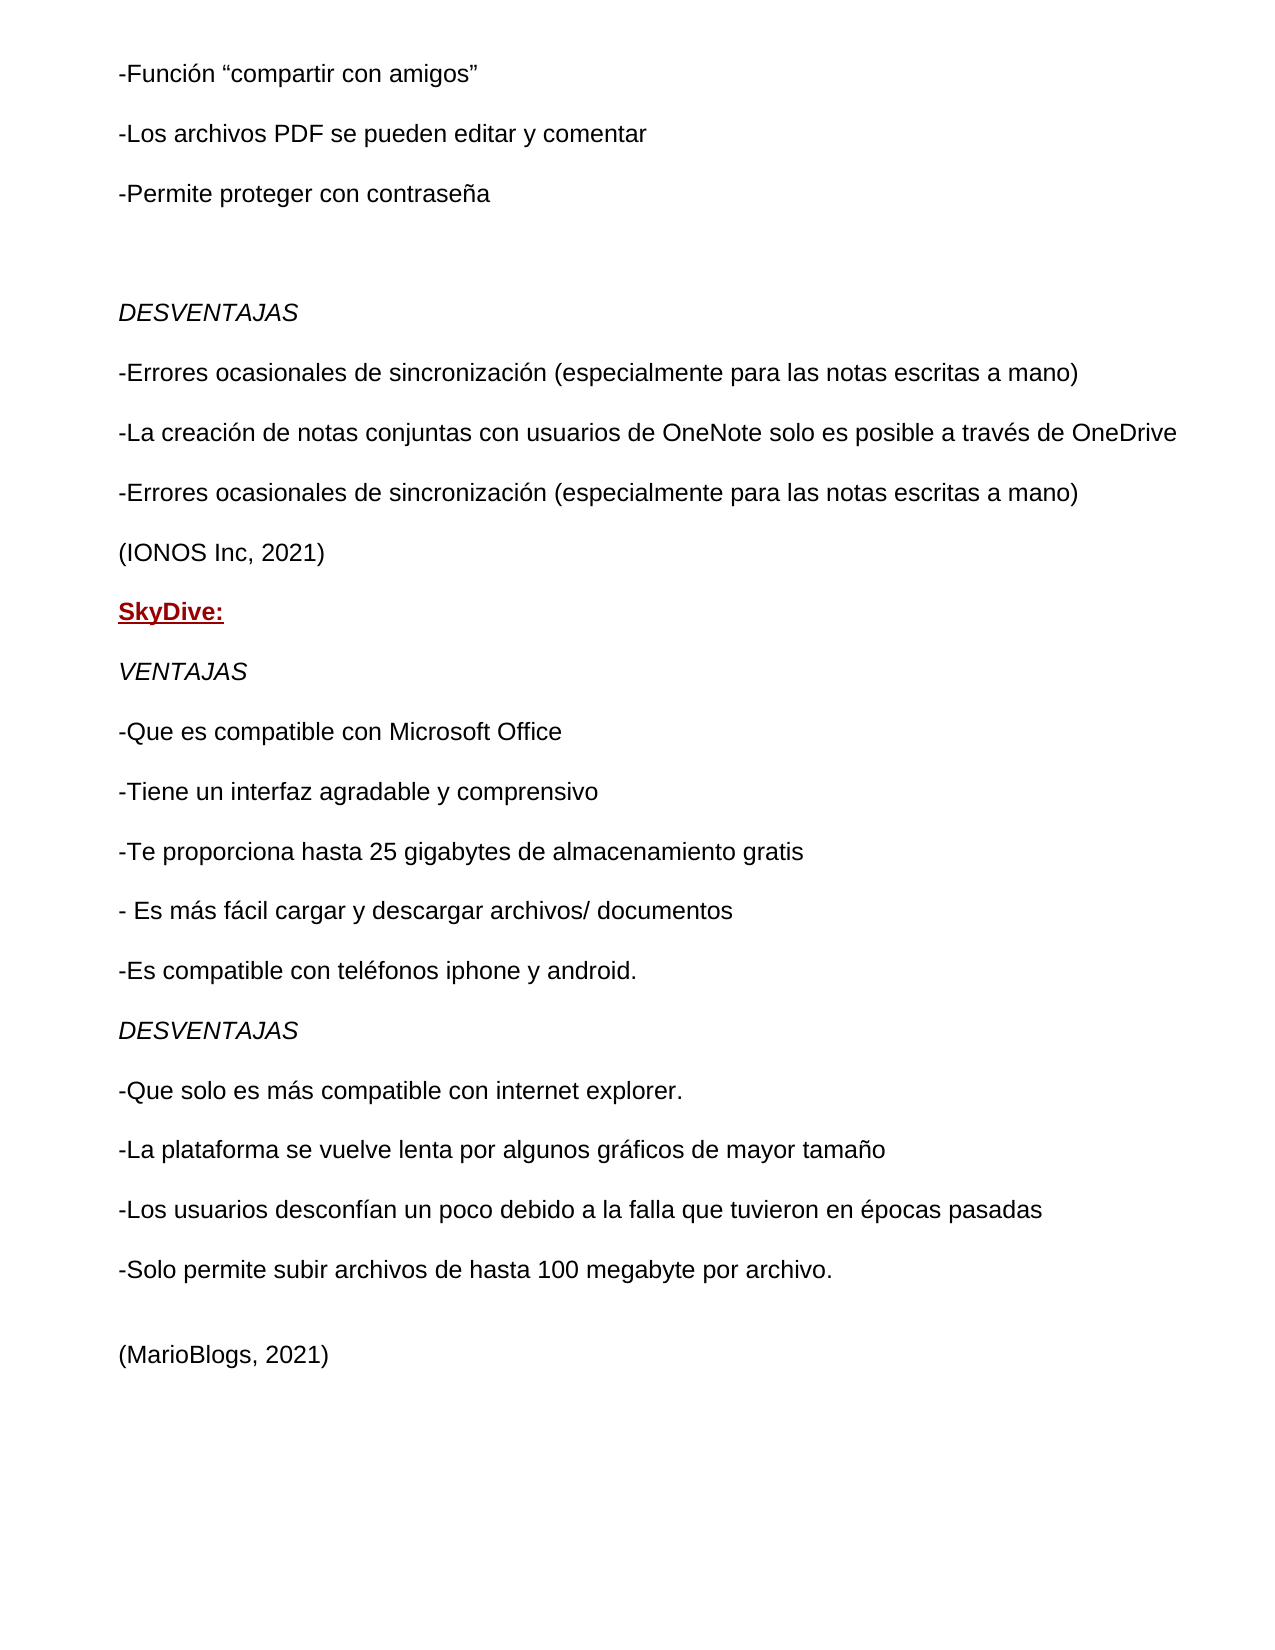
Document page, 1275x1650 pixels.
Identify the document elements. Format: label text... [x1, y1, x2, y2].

text -Tiene un interfaz agradable y comprensivo [118, 777, 1205, 805]
text DESVENTAJAS [118, 298, 1205, 327]
text -Errores ocasionales de sincronización (especialmente para las notas escritas a mano) [118, 358, 1205, 387]
text -Errores ocasionales de sincronización (especialmente para las notas escritas a mano) [118, 478, 1205, 506]
text -Que solo es más compatible con internet explorer. [118, 1076, 1205, 1104]
text -Que es compatible con Microsoft Office [118, 717, 1205, 746]
text -Función “compartir con amigos” [118, 59, 1205, 88]
text -La plataforma se vuelve lenta por algunos gráficos de mayor tamaño [118, 1135, 1205, 1164]
text SkyDive: [118, 597, 1205, 626]
text -Es compatible con teléfonos iphone y android. [118, 956, 1205, 985]
text DESVENTAJAS [118, 1016, 1205, 1044]
text - Es más fácil cargar y descargar archivos/ documentos [118, 896, 1205, 925]
text -Te proporciona hasta 25 gigabytes de almacenamiento gratis [118, 836, 1205, 865]
text -Los usuarios desconfían un poco debido a la falla que tuvieron en épocas pasadas [118, 1195, 1205, 1224]
text -Permite proteger con contraseña [118, 179, 1205, 207]
text -La creación de notas conjuntas con usuarios de OneNote solo es posible a través de OneDrive [118, 418, 1205, 447]
text -Solo permite subir archivos de hasta 100 megabyte por archivo. [118, 1255, 1205, 1284]
text (MarioBlogs, 2021) [118, 1340, 1205, 1368]
text (IONOS Inc, 2021) [118, 537, 1205, 566]
text -Los archivos PDF se pueden editar y comentar [118, 119, 1205, 148]
text VENTAJAS [118, 657, 1205, 686]
